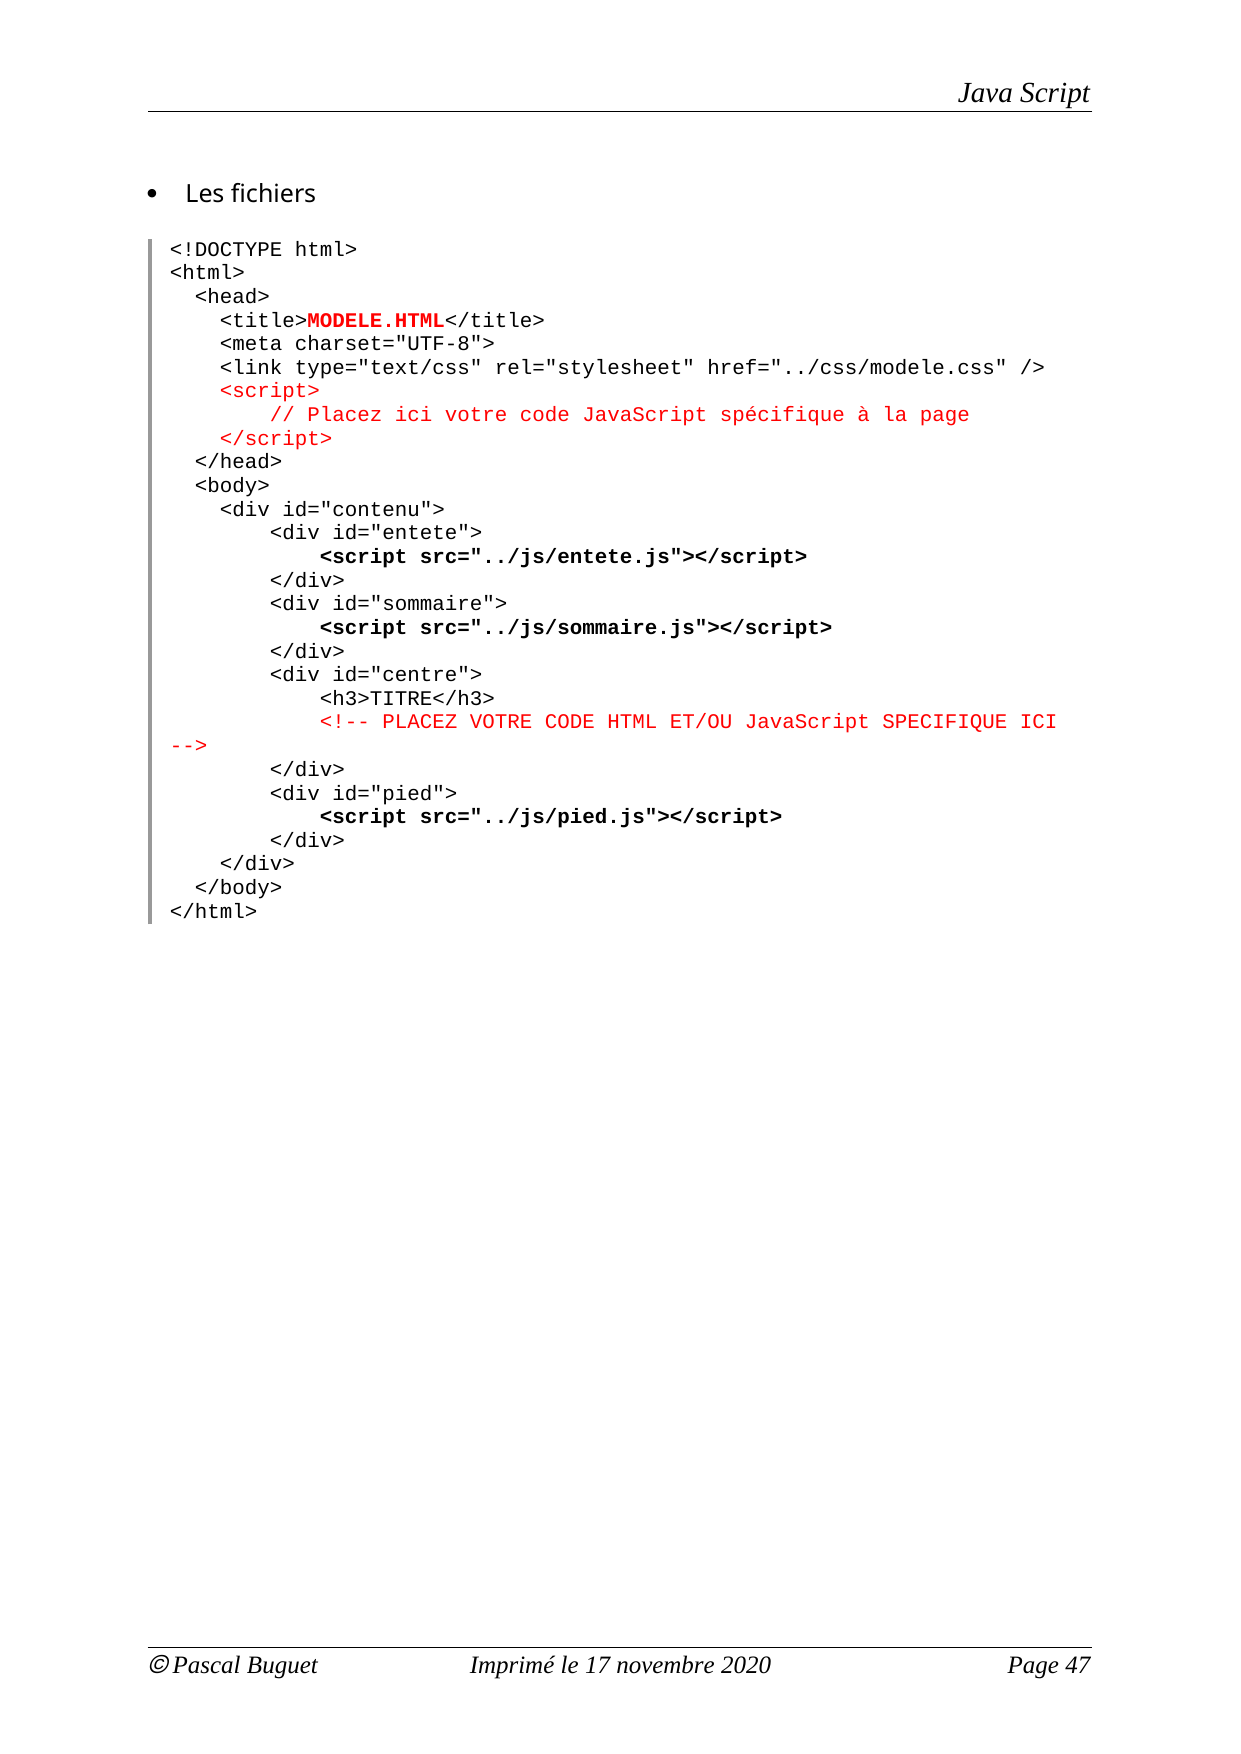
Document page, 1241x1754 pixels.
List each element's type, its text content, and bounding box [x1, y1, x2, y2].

text <div id="sommaire"> [152, 593, 1092, 617]
text </body> [152, 877, 1092, 901]
text <script src="../js/pied.js"></script> [152, 806, 1092, 830]
text </div> [152, 853, 1092, 877]
text </div> [152, 830, 1092, 853]
text </div> [152, 759, 1092, 782]
text <h3>TITRE</h3> [152, 688, 1092, 712]
text <script src="../js/entete.js"></script> [152, 546, 1092, 570]
text <body> [152, 475, 1092, 499]
text <div id="entete"> [152, 522, 1092, 546]
text <link type="text/css" rel="stylesheet" href="../css/modele.css" /> [152, 357, 1092, 381]
text // Placez ici votre code JavaScript spécifique à la page [152, 404, 1092, 428]
list Les fichiers [148, 176, 1092, 210]
text </html> [152, 901, 1092, 924]
text <div id="centre"> [152, 664, 1092, 688]
text </div> [152, 641, 1092, 664]
text <script> [152, 381, 1092, 404]
text </div> [152, 570, 1092, 593]
text <div id="contenu"> [152, 499, 1092, 522]
text <html> [152, 262, 1092, 286]
text </head> [152, 451, 1092, 475]
text <title>MODELE.HTML</title> [152, 309, 1092, 333]
text <div id="pied"> [152, 782, 1092, 806]
text <meta charset="UTF-8"> [152, 333, 1092, 357]
text <!-- PLACEZ VOTRE CODE HTML ET/OU JavaScript SPECIFIQUE ICI --> [152, 712, 1092, 759]
text <!DOCTYPE html> [152, 239, 1092, 262]
text <script src="../js/sommaire.js"></script> [152, 617, 1092, 641]
text <head> [152, 286, 1092, 309]
text </script> [152, 428, 1092, 451]
